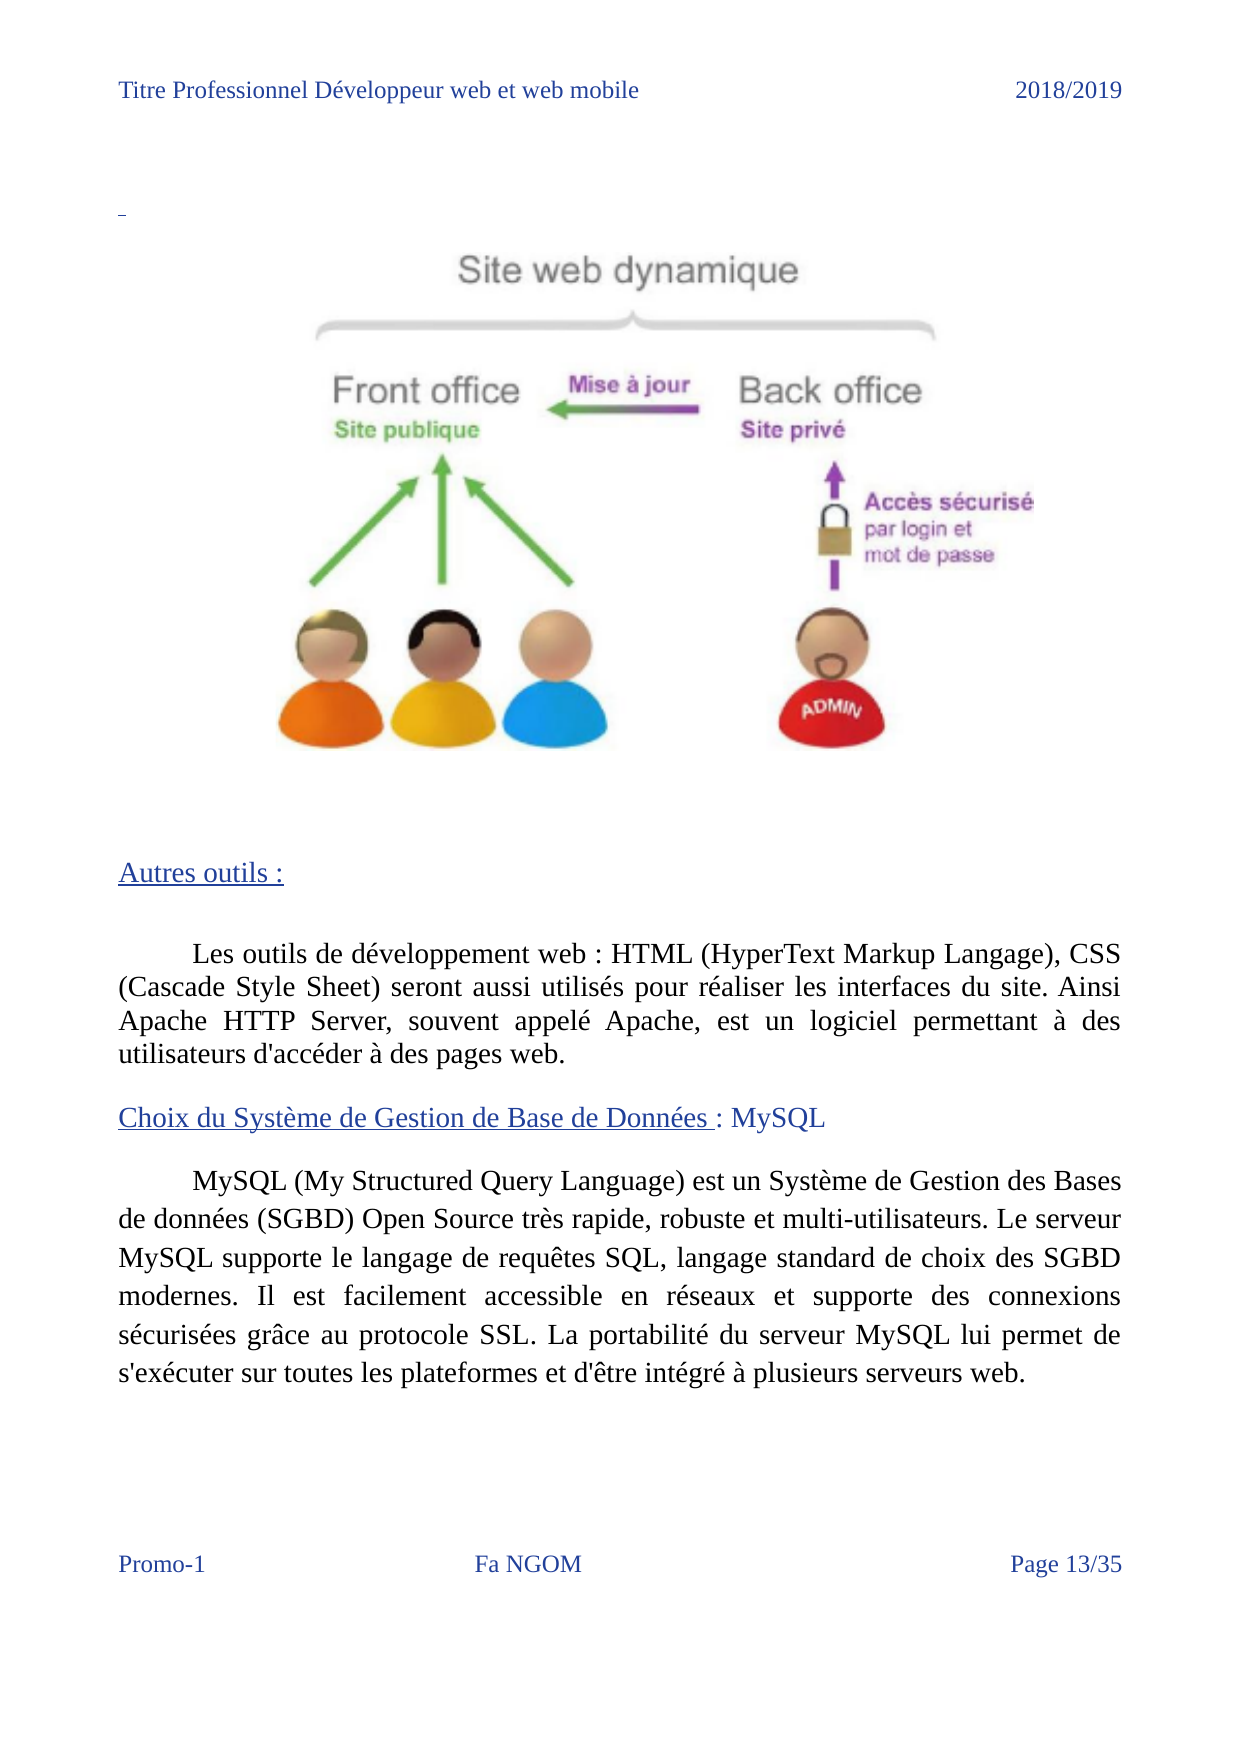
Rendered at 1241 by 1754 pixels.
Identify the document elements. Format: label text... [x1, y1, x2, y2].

text Les outils de développement web : HTML (HyperText Markup Langage), CSS (Cascade Style Sheet) seront aussi utilisés pour réaliser les interfaces du site. Ainsi Apache HTTP Server, souvent appelé Apache, est un logiciel permettant à des utilisateurs d'accéder à des pages web. [118, 936, 1122, 1070]
text Choix du Système de Gestion de Base de Données : MySQL [118, 1100, 1122, 1133]
picture [275, 252, 1034, 751]
text MySQL (My Structured Query Language) est un Système de Gestion des Bases de données (SGBD) Open Source très rapide, robuste et multi-utilisateurs. Le serveur MySQL supporte le langage de requêtes SQL, langage standard de choix des SGBD modernes. Il est facilement accessible en réseaux et supporte des connexions sécurisées grâce au protocole SSL. La portabilité du serveur MySQL lui permet de s'exécuter sur toutes les plateformes et d'être intégré à plusieurs serveurs web. [118, 1163, 1122, 1389]
subtitle Autres outils : [118, 855, 1063, 888]
